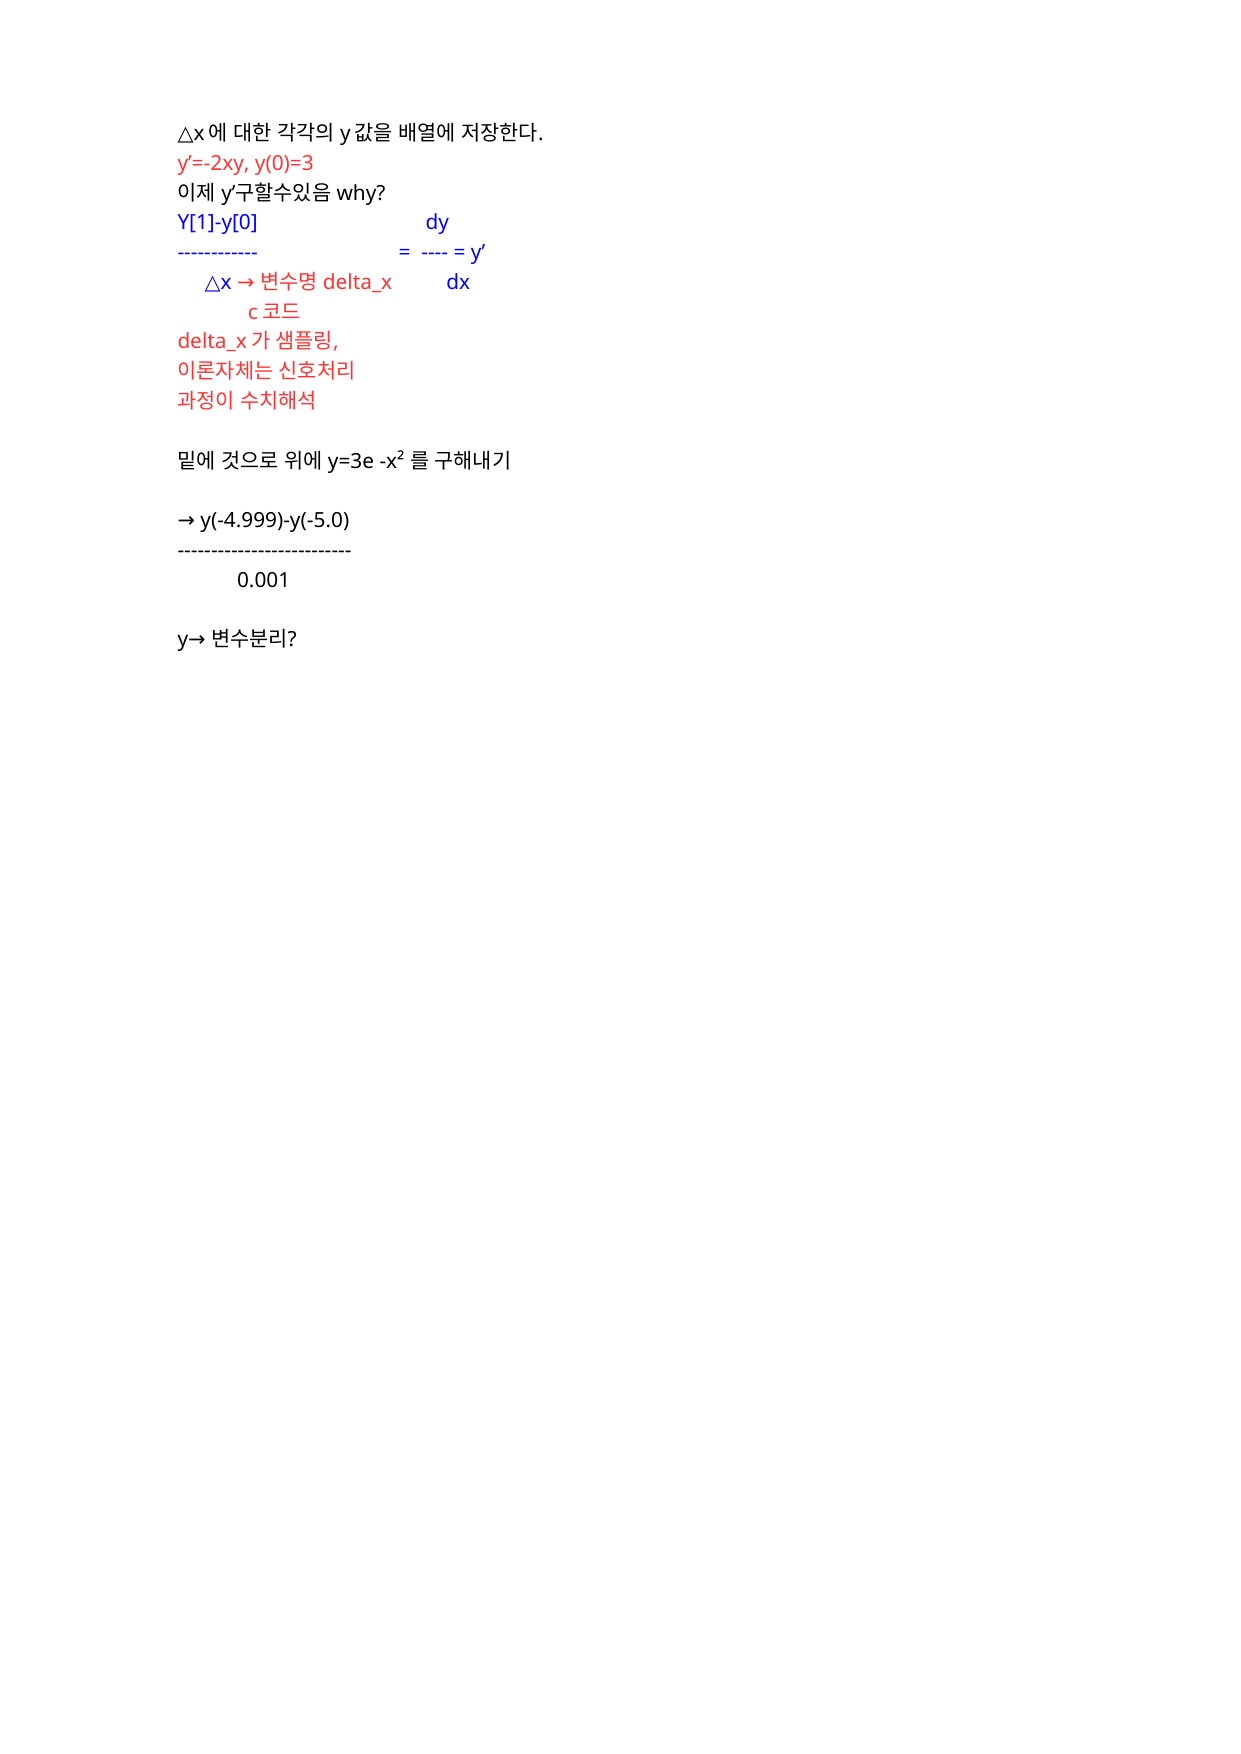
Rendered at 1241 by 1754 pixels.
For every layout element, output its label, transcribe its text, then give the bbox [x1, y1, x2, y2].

text △x에 대한 각각의 y값을 배열에 저장한다. [177, 118, 1063, 147]
text 이론자체는 신호처리 [177, 356, 1063, 385]
text Y[1]-y[0] dy [177, 207, 1063, 236]
text 이제 y’구할수있음 why? [177, 178, 1063, 206]
text 0.001 [177, 565, 1063, 593]
text -------------------------- [177, 535, 1063, 564]
text → y(-4.999)-y(-5.0) [177, 505, 1063, 534]
text y→ 변수분리? [177, 624, 1063, 653]
text 과정이 수치해석 [177, 386, 1063, 415]
text c코드 [177, 297, 1063, 325]
text delta_x가 샘플링, [177, 327, 1063, 355]
text ------------ = ---- = y’ [177, 237, 1063, 266]
text 밑에 것으로 위에 y=3e -x² 를 구해내기 [177, 446, 1063, 474]
text y’=-2xy, y(0)=3 [177, 148, 1063, 176]
text △x → 변수명 delta_x dx [177, 267, 1063, 296]
